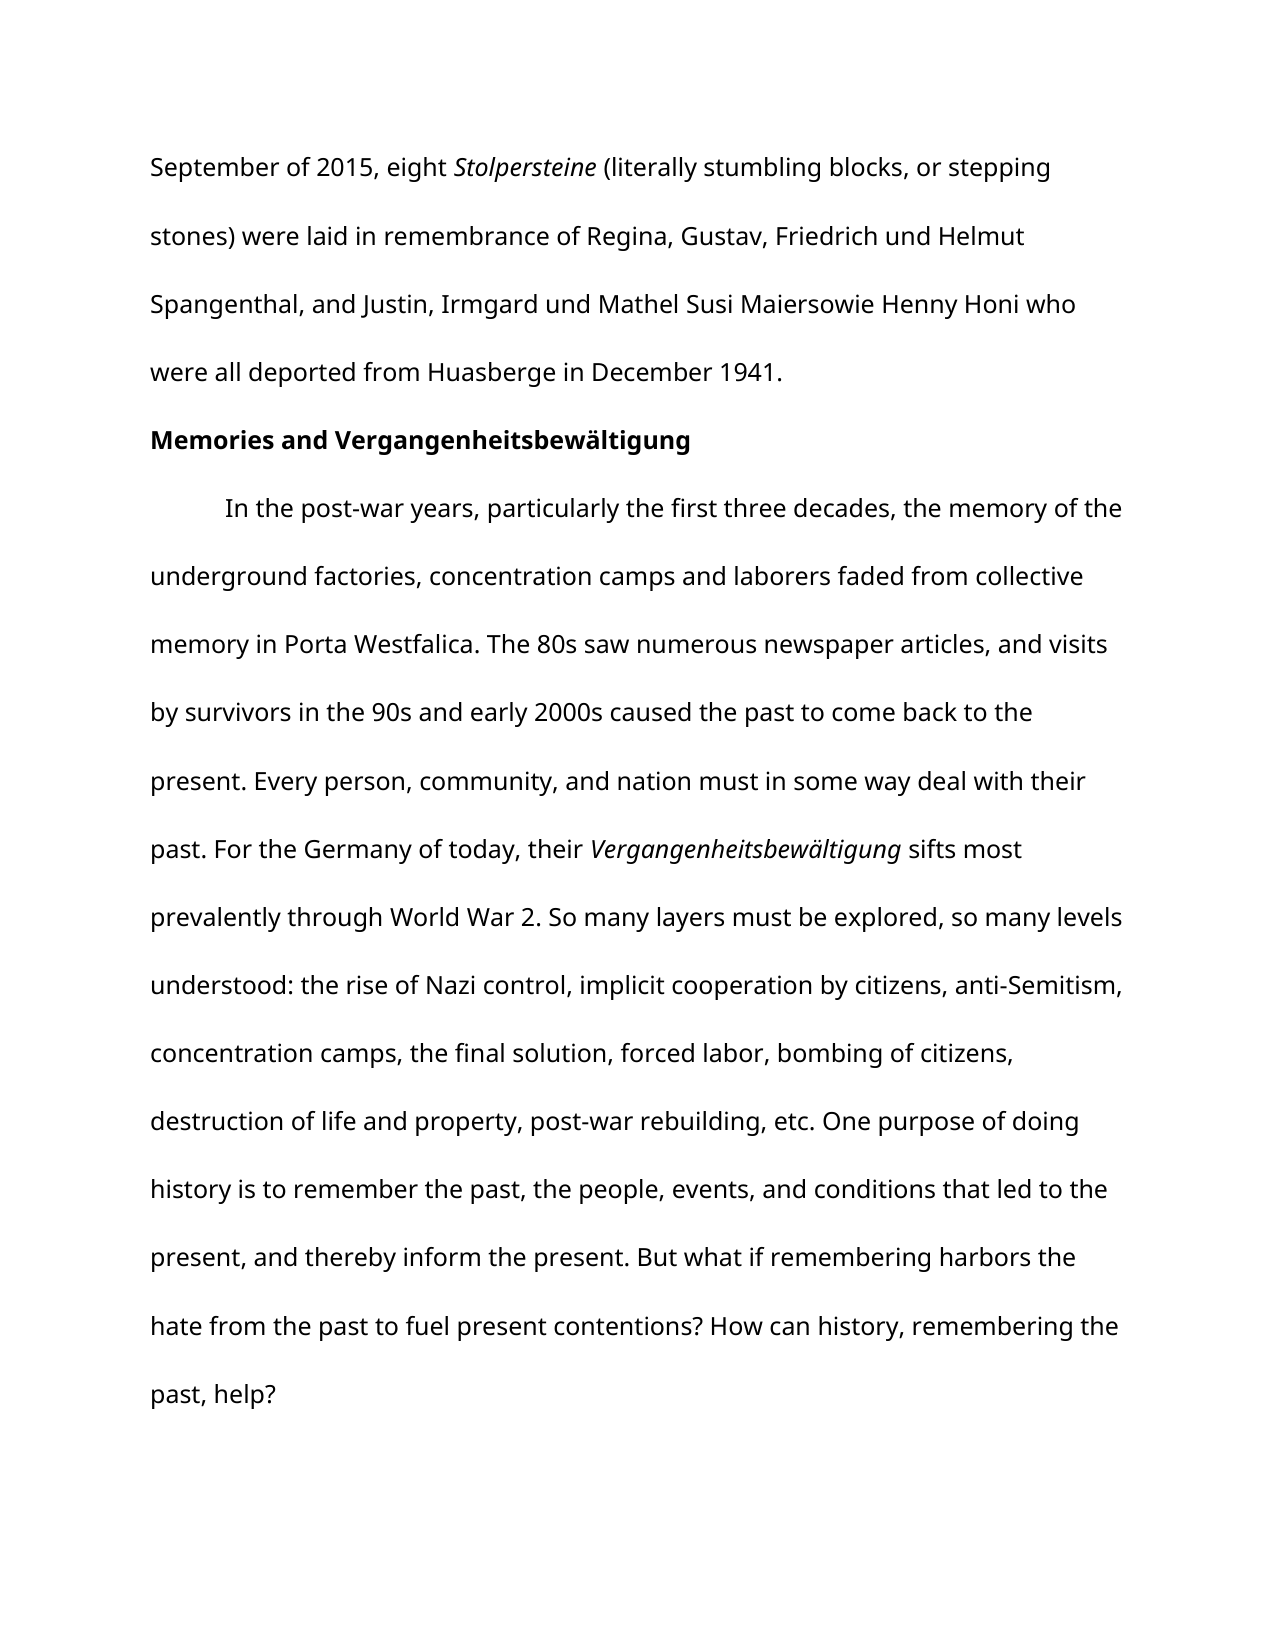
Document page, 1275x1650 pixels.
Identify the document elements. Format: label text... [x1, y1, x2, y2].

text September of 2015, eight Stolpersteine (literally stumbling blocks, or stepping stones) were laid in remembrance of Regina, Gustav, Friedrich und Helmut Spangenthal, and Justin, Irmgard und Mathel Susi Maiersowie Henny Honi who were all deported from Huasberge in December 1941. [150, 150, 1125, 388]
text Memories and Vergangenheitsbewältigung [150, 422, 1125, 457]
text In the post-war years, particularly the first three decades, the memory of the underground factories, concentration camps and laborers faded from collective memory in Porta Westfalica. The 80s saw numerous newspaper articles, and visits by survivors in the 90s and early 2000s caused the past to come back to the present. Every person, community, and nation must in some way deal with their past. For the Germany of today, their Vergangenheitsbewältigung sifts most prevalently through World War 2. So many layers must be explored, so many levels understood: the rise of Nazi control, implicit cooperation by citizens, anti-Semitism, concentration camps, the final solution, forced labor, bombing of citizens, destruction of life and property, post-war rebuilding, etc. One purpose of doing history is to remember the past, the people, events, and conditions that led to the present, and thereby inform the present. But what if remembering harbors the hate from the past to fuel present contentions? How can history, remembering the past, help? [150, 491, 1125, 1410]
